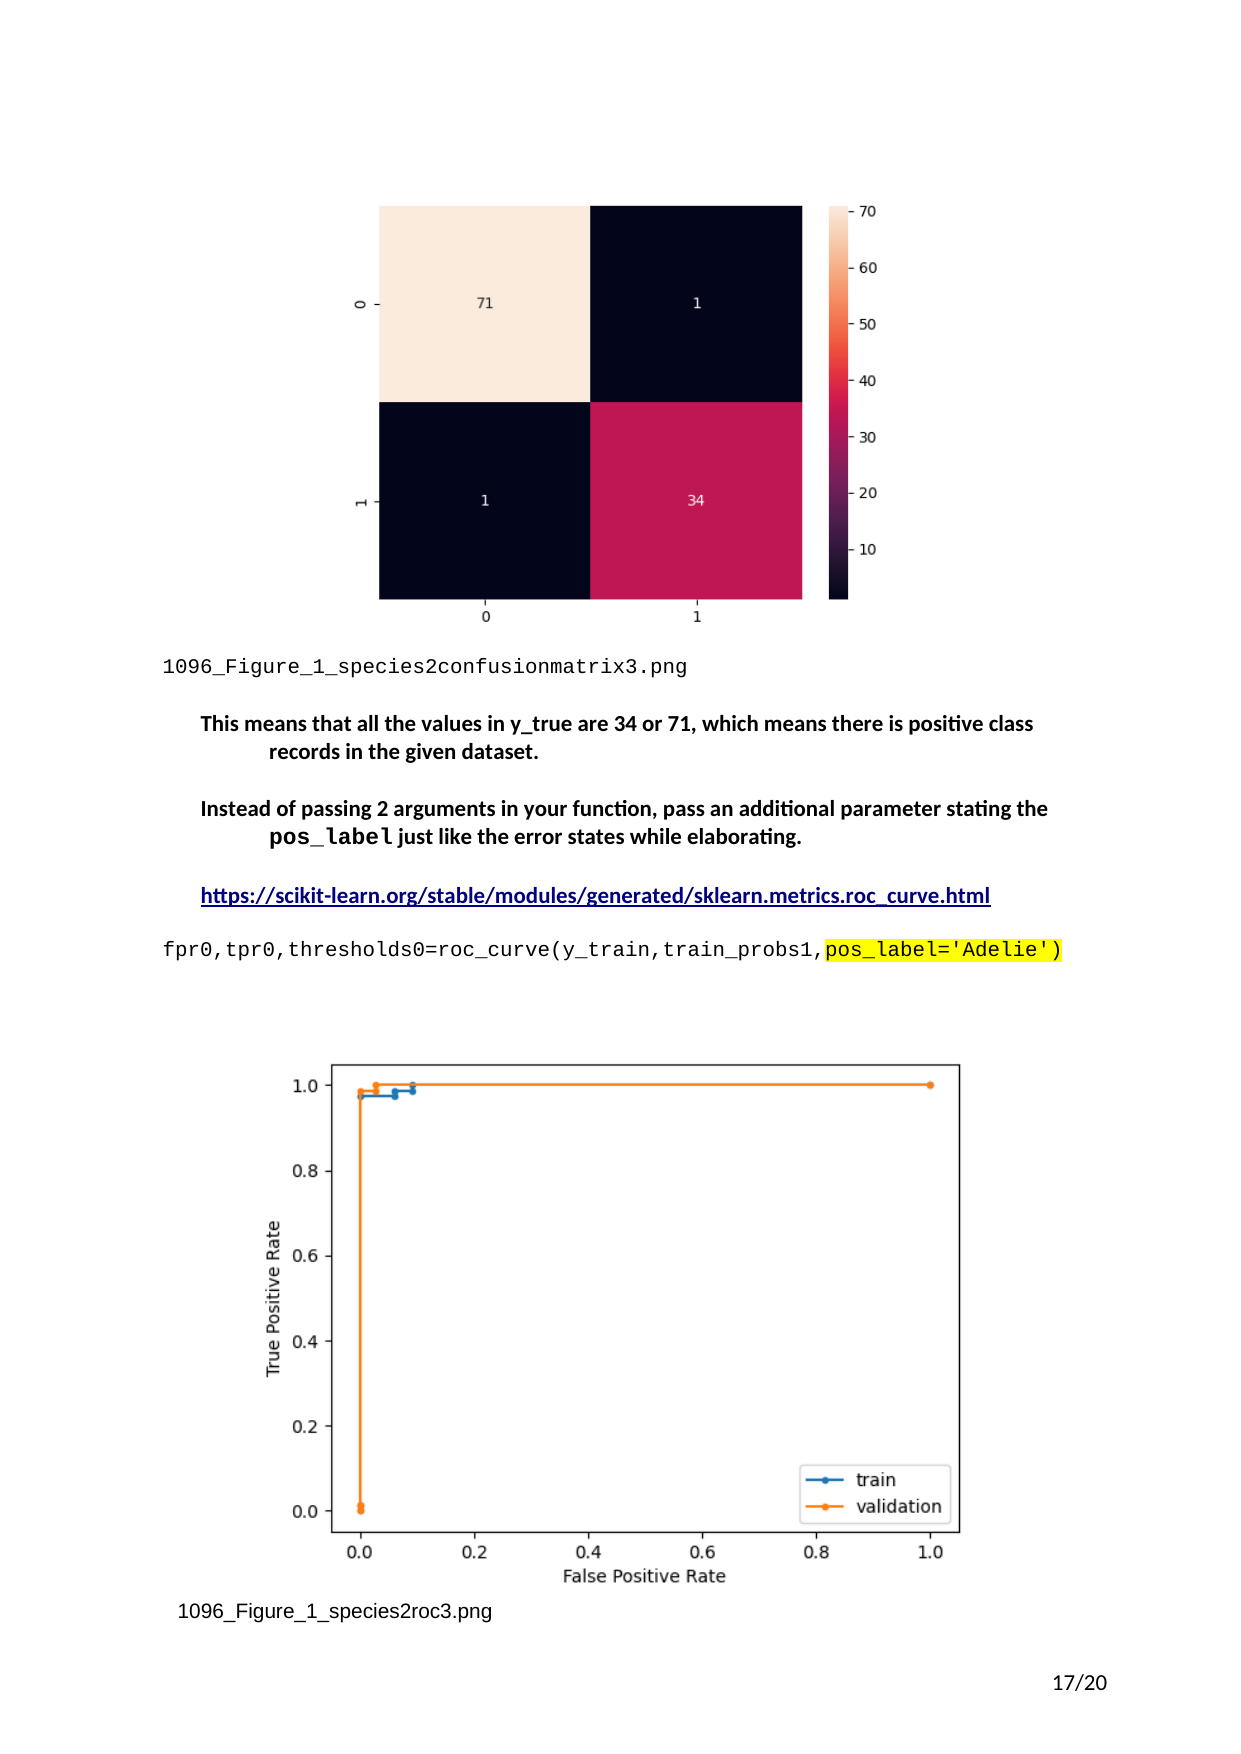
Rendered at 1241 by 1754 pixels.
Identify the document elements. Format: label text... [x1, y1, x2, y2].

text 1096_Figure_1_species2confusionmatrix3.png [162, 145, 1107, 679]
text This means that all the values in y_true are 34 or 71, which means there is positive class records in the given dataset. [200, 709, 1107, 765]
picture [230, 991, 1040, 1599]
text fpr0,tpr0,thresholds0=roc_curve(y_train,train_probs1,pos_label='Adelie') [162, 938, 1107, 962]
picture [294, 145, 976, 656]
text Instead of passing 2 arguments in your function, pass an additional parameter stating the pos_label just like the error states while elaborating. [200, 794, 1107, 852]
text 1096_Figure_1_species2roc3.png [177, 992, 1107, 1622]
text https://scikit-learn.org/stable/modules/generated/sklearn.metrics.roc_curve.html [200, 881, 1107, 909]
